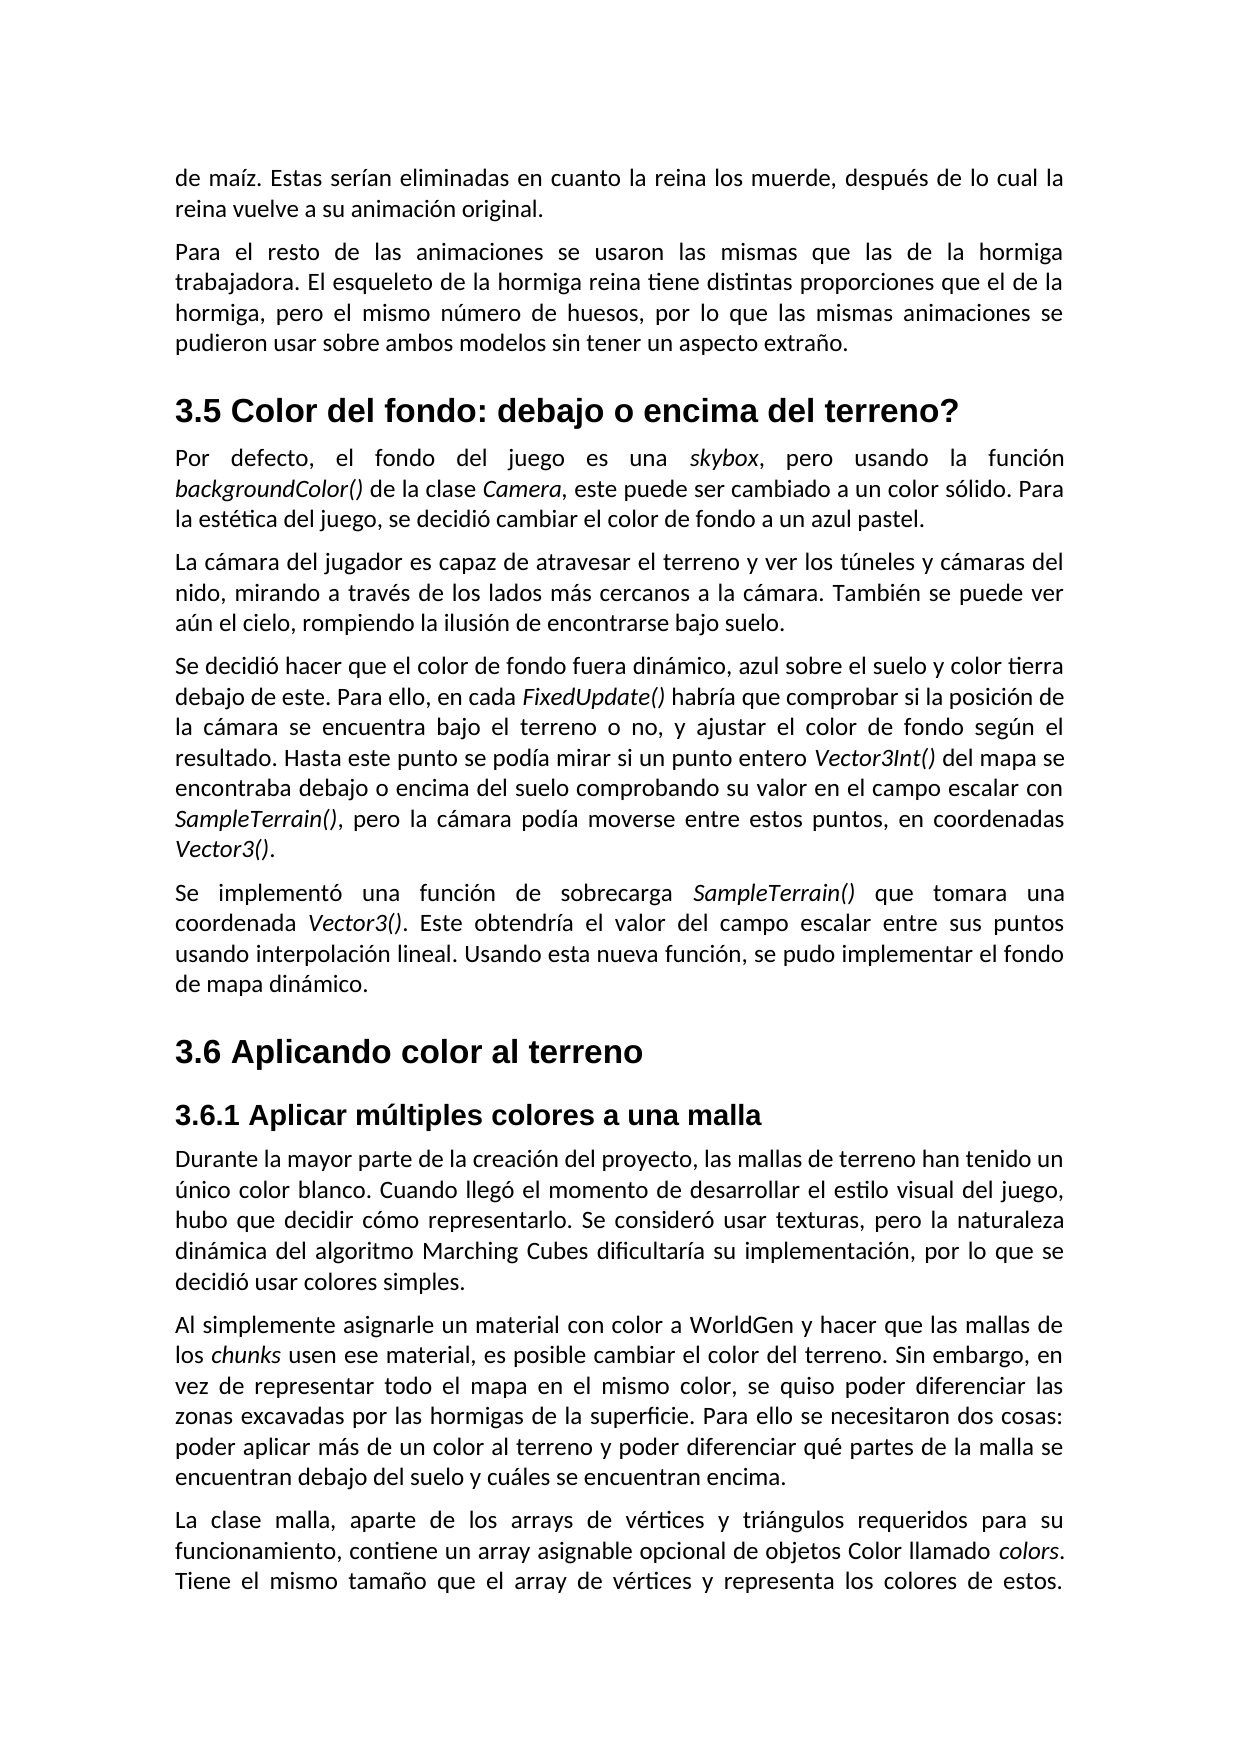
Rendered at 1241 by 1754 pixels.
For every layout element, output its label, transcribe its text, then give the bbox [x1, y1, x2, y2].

text Por defecto, el fondo del juego es una skybox, pero usando la función backgroundColor() de la clase Camera, este puede ser cambiado a un color sólido. Para la estética del juego, se decidió cambiar el color de fondo a un azul pastel. [175, 442, 1065, 534]
subtitle Color del fondo: debajo o encima del terreno? [175, 391, 1065, 430]
text de maíz. Estas serían eliminadas en cuanto la reina los muerde, después de lo cual la reina vuelve a su animación original. [175, 162, 1065, 223]
text Se decidió hacer que el color de fondo fuera dinámico, azul sobre el suelo y color tierra debajo de este. Para ello, en cada FixedUpdate() habría que comprobar si la posición de la cámara se encuentra bajo el terreno o no, y ajustar el color de fondo según el resultado. Hasta este punto se podía mirar si un punto entero Vector3Int() del mapa se encontraba debajo o encima del suelo comprobando su valor en el campo escalar con SampleTerrain(), pero la cámara podía moverse entre estos puntos, en coordenadas Vector3(). [175, 651, 1065, 864]
subtitle Aplicando color al terreno [175, 1032, 1065, 1071]
text Durante la mayor parte de la creación del proyecto, las mallas de terreno han tenido un único color blanco. Cuando llegó el momento de desarrollar el estilo visual del juego, hubo que decidir cómo representarlo. Se consideró usar texturas, pero la naturaleza dinámica del algoritmo Marching Cubes dificultaría su implementación, por lo que se decidió usar colores simples. [175, 1144, 1065, 1296]
text Para el resto de las animaciones se usaron las mismas que las de la hormiga trabajadora. El esqueleto de la hormiga reina tiene distintas proporciones que el de la hormiga, pero el mismo número de huesos, por lo que las mismas animaciones se pudieron usar sobre ambos modelos sin tener un aspecto extraño. [175, 236, 1065, 358]
text Al simplemente asignarle un material con color a WorldGen y hacer que las mallas de los chunks usen ese material, es posible cambiar el color del terreno. Sin embargo, en vez de representar todo el mapa en el mismo color, se quiso poder diferenciar las zonas excavadas por las hormigas de la superficie. Para ello se necesitaron dos cosas: poder aplicar más de un color al terreno y poder diferenciar qué partes de la malla se encuentran debajo del suelo y cuáles se encuentran encima. [175, 1309, 1065, 1492]
text La clase malla, aparte de los arrays de vértices y triángulos requeridos para su funcionamiento, contiene un array asignable opcional de objetos Color llamado colors. Tiene el mismo tamaño que el array de vértices y representa los colores de estos. [175, 1504, 1065, 1596]
text La cámara del jugador es capaz de atravesar el terreno y ver los túneles y cámaras del nido, mirando a través de los lados más cercanos a la cámara. También se puede ver aún el cielo, rompiendo la ilusión de encontrarse bajo suelo. [175, 546, 1065, 638]
text Se implementó una función de sobrecarga SampleTerrain() que tomara una coordenada Vector3(). Este obtendría el valor del campo escalar entre sus puntos usando interpolación lineal. Usando esta nueva función, se pudo implementar el fondo de mapa dinámico. [175, 877, 1065, 999]
subtitle Aplicar múltiples colores a una malla [175, 1098, 1065, 1131]
